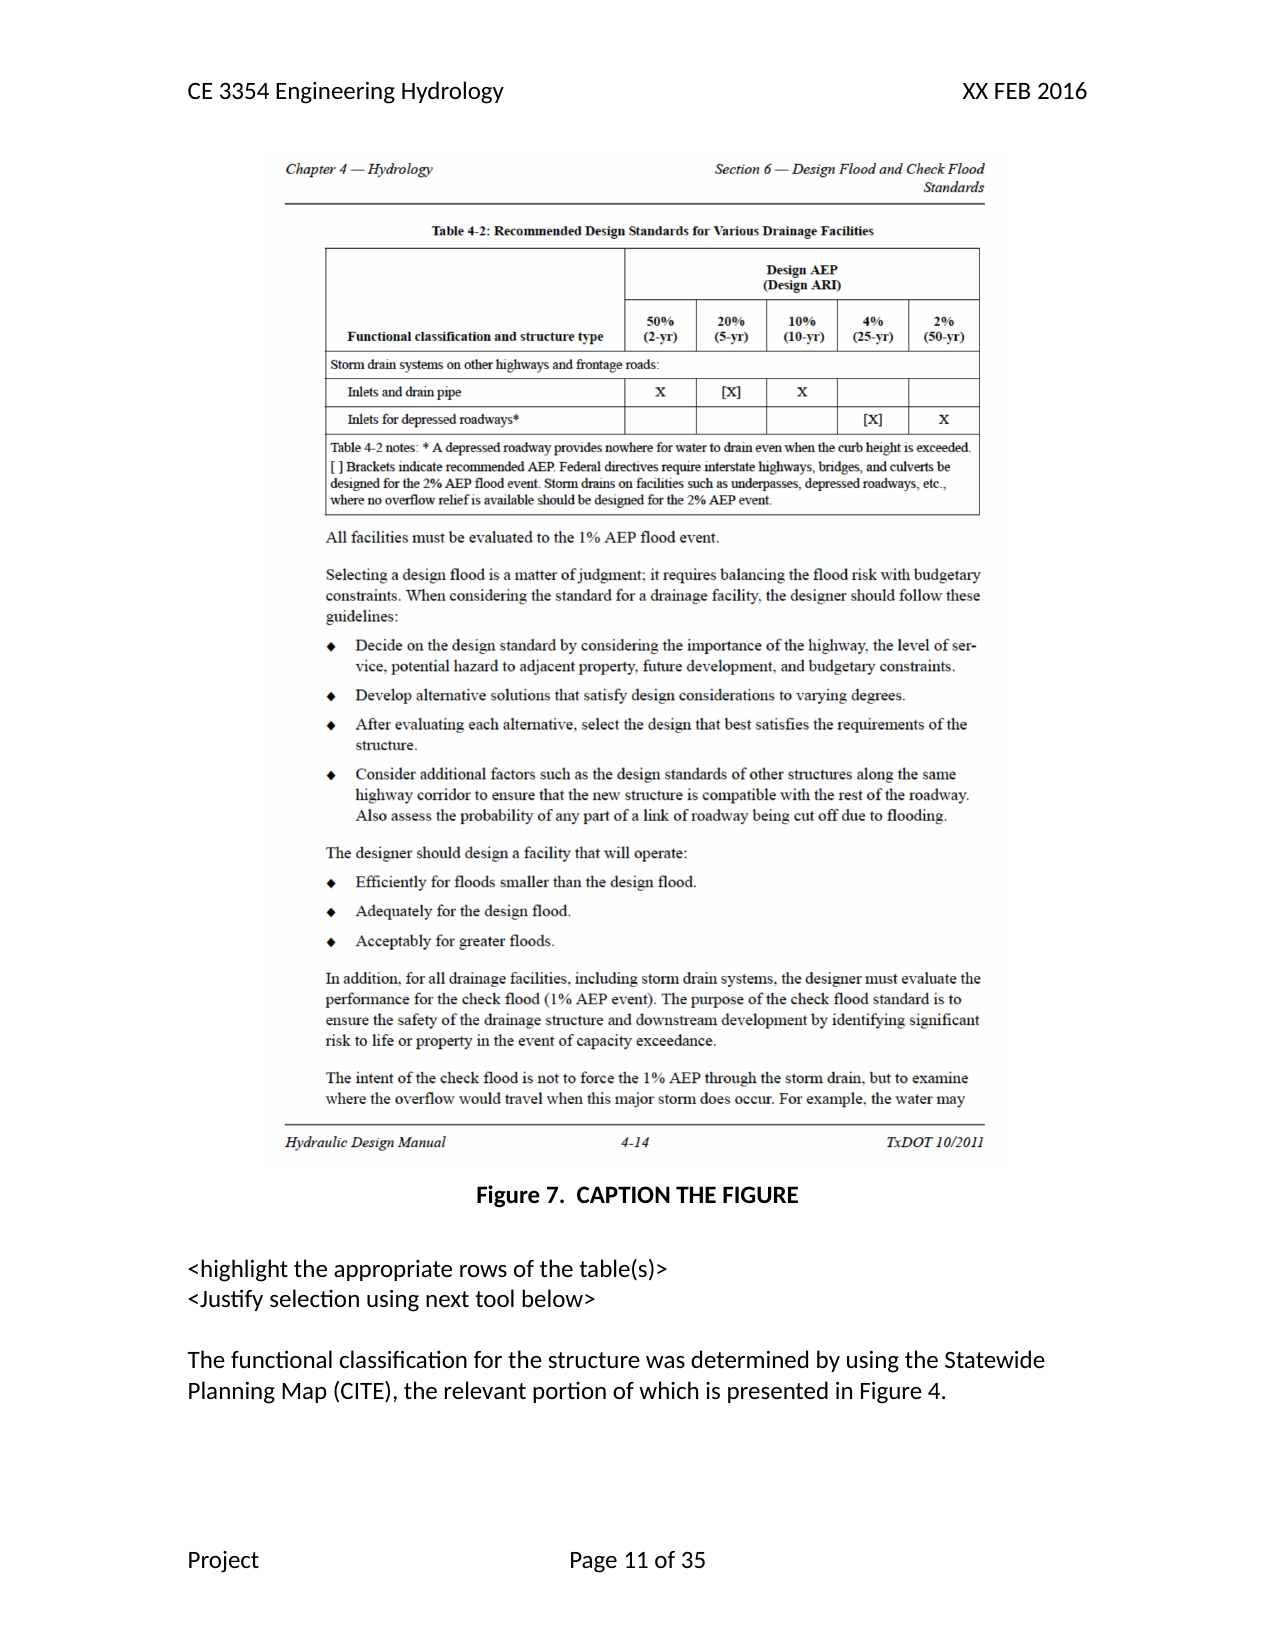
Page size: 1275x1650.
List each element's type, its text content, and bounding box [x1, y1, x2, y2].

picture [264, 150, 1011, 1165]
text Figure 7. CAPTION THE FIGURE [187, 1179, 1087, 1210]
text The functional classification for the structure was determined by using the Statewide Planning Map (CITE), the relevant portion of which is presented in Figure 4. [187, 1344, 1087, 1405]
text <highlight the appropriate rows of the table(s)> [187, 1253, 1087, 1283]
text <Justify selection using next tool below> [187, 1283, 1087, 1314]
